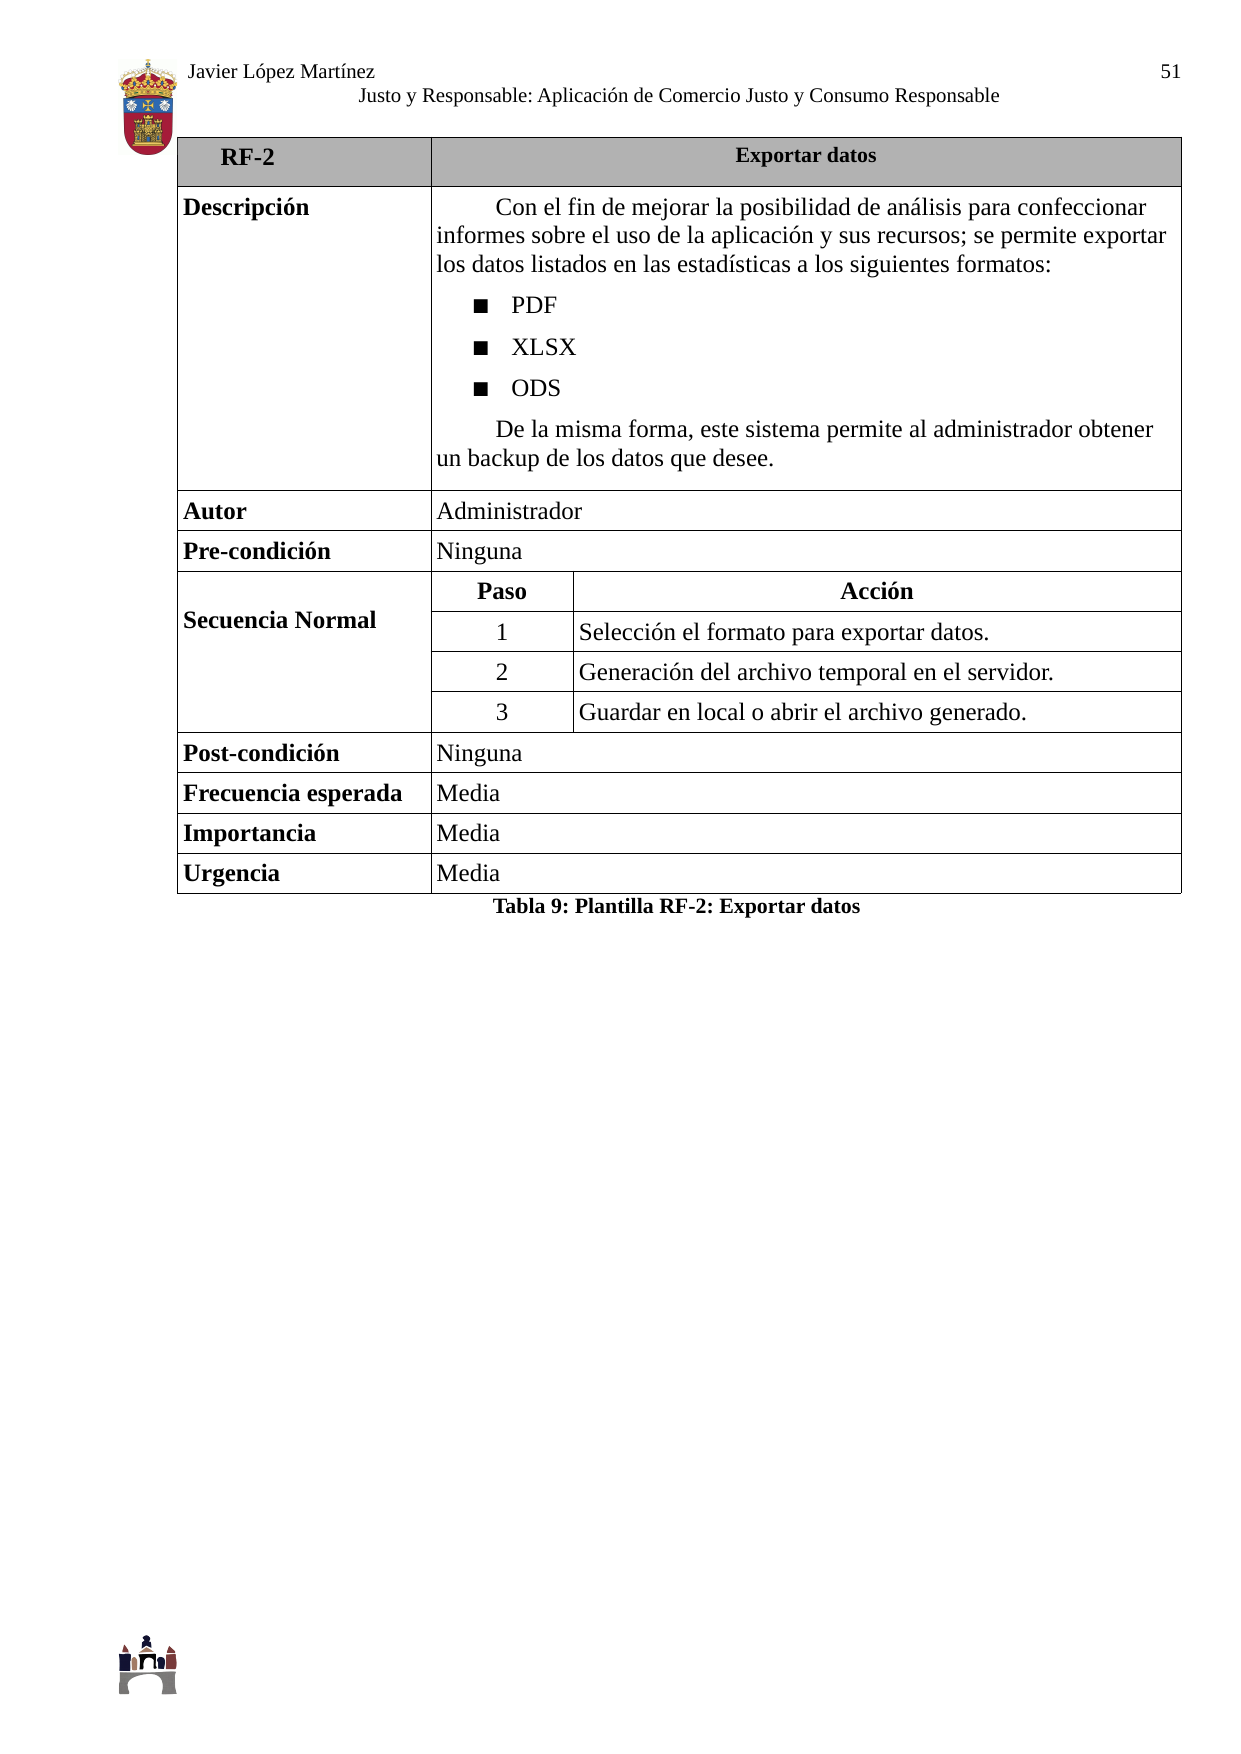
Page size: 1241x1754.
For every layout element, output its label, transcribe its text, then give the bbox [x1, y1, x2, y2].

table_cell Post-condición [178, 733, 431, 772]
table_cell Ninguna [432, 531, 1181, 571]
table_cell Media [432, 854, 1181, 893]
table_header Exportar datos [432, 138, 1181, 186]
table_cell Paso [432, 572, 573, 611]
table_cell 1 [432, 612, 573, 651]
table_cell Generación del archivo temporal en el servidor. [574, 652, 1181, 691]
table_cell 2 [432, 652, 573, 691]
table_header [178, 138, 431, 186]
table_cell Con el fin de mejorar la posibilidad de análisis para confeccionar informes sobre el uso de la aplicación y sus recursos; se permite exportar los datos listados en las estadísticas a los siguientes formatos: PDF XLSX ODS De la misma forma, este sistema permite al administrador obtener un backup de los datos que desee. [432, 187, 1181, 490]
table_cell Media [432, 773, 1181, 812]
picture [118, 1634, 178, 1695]
table_cell Descripción [178, 187, 431, 490]
table_cell Selección el formato para exportar datos. [574, 612, 1181, 651]
table_cell Importancia [178, 814, 431, 853]
table_cell 3 [432, 692, 573, 732]
table_cell Media [432, 814, 1181, 853]
table_cell Secuencia Normal [178, 572, 431, 732]
table_cell Guardar en local o abrir el archivo generado. [574, 692, 1181, 732]
table_cell Frecuencia esperada [178, 773, 431, 812]
picture [118, 59, 178, 155]
table_cell Acción [574, 572, 1181, 611]
table_cell Administrador [432, 491, 1181, 530]
text Tabla 9: Plantilla RF-2: Exportar datos [177, 894, 1181, 918]
table_cell Autor [178, 491, 431, 530]
table_cell Urgencia [178, 854, 431, 893]
table_cell Ninguna [432, 733, 1181, 772]
table_cell Pre-condición [178, 531, 431, 571]
